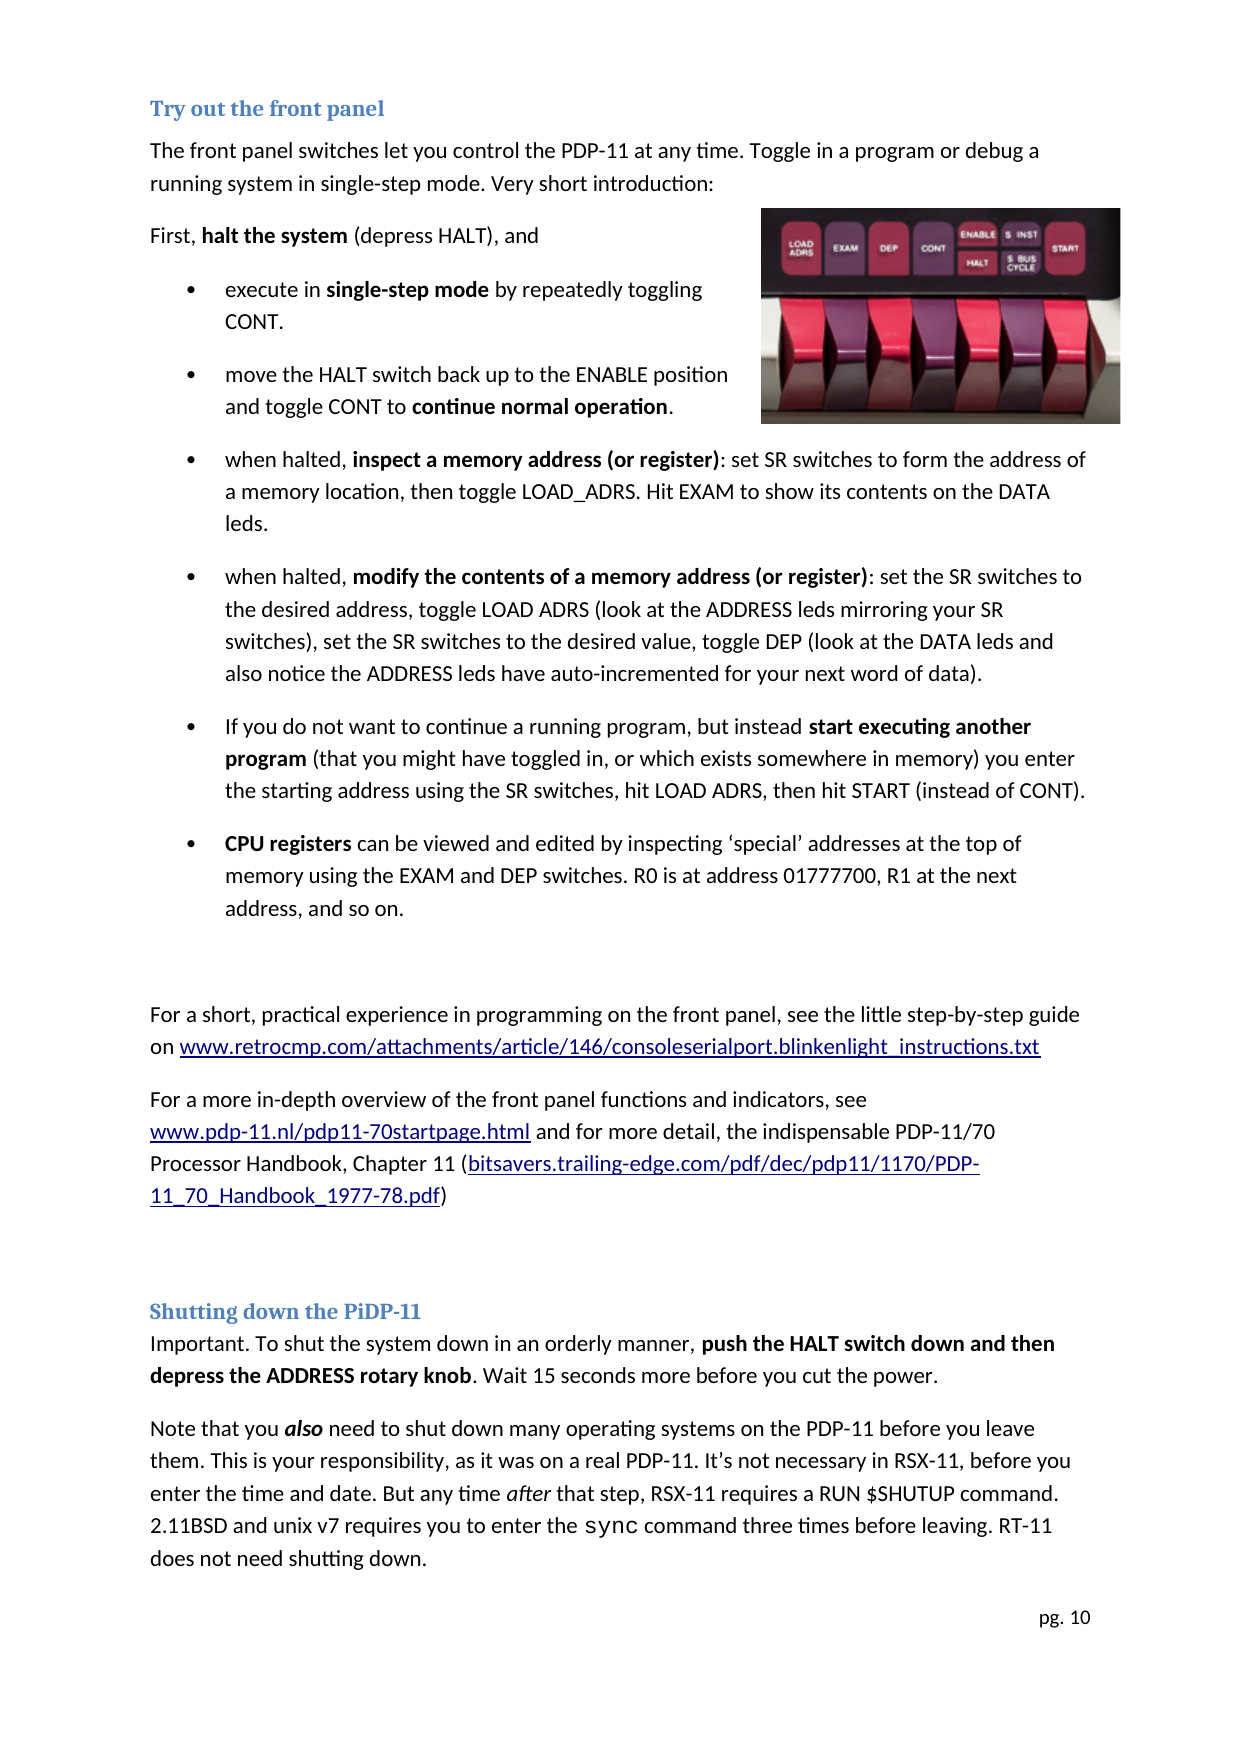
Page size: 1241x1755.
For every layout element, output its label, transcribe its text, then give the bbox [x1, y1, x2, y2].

list move the HALT switch back up to the ENABLE position and toggle CONT to continue normal operation. [187, 360, 761, 420]
text For a short, practical experience in programming on the front panel, see the little step-by-step guide on www.retrocmp.com/attachments/article/146/consoleserialport.blinkenlight_instructions.txt [150, 1000, 1090, 1060]
text First, halt the system (depress HALT), and [150, 222, 761, 250]
list when halted, inspect a memory address (or register): set SR switches to form the address of a memory location, then toggle LOAD_ADRS. Hit EXAM to show its contents on the DATA leds. [187, 445, 1090, 537]
text Note that you also need to shut down many operating systems on the PDP-11 before you leave them. This is your responsibility, as it was on a real PDP-11. It’s not necessary in RSX-11, before you enter the time and date. But any time after that step, RSX-11 requires a RUN $SHUTUP command. 2.11BSD and unix v7 requires you to enter the sync command three times before leaving. RT-11 does not need shutting down. [150, 1414, 1090, 1572]
subtitle Shutting down the PiDP-11 [150, 1299, 1090, 1325]
list when halted, modify the contents of a memory address (or register): set the SR switches to the desired address, toggle LOAD ADRS (look at the ADDRESS leds mirroring your SR switches), set the SR switches to the desired value, toggle DEP (look at the DATA leds and also notice the ADDRESS leds have auto-incremented for your next word of data). [187, 562, 1090, 687]
list CPU registers can be viewed and edited by inspecting ‘special’ addresses at the top of memory using the EXAM and DEP switches. R0 is at address 01777700, R1 at the next address, and so on. [187, 829, 1090, 922]
text The front panel switches let you control the PDP-11 at any time. Toggle in a program or debug a running system in single-step mode. Very short introduction: [150, 136, 1090, 197]
subtitle Try out the front panel [150, 96, 1090, 122]
text Important. To shut the system down in an orderly manner, push the HALT switch down and then depress the ADDRESS rotary knob. Wait 15 seconds more before you cut the power. [150, 1329, 1090, 1389]
text For a more in-depth overview of the front panel functions and indicators, see www.pdp-11.nl/pdp11-70startpage.html and for more detail, the indispensable PDP-11/70 Processor Handbook, Chapter 11 (bitsavers.trailing-edge.com/pdf/dec/pdp11/1170/PDP-11_70_Handbook_1977-78.pdf) [150, 1085, 1090, 1210]
list execute in single-step mode by repeatedly toggling CONT. [187, 275, 761, 335]
list If you do not want to continue a running program, but instead start executing another program (that you might have toggled in, or which exists somewhere in memory) you enter the starting address using the SR switches, hit LOAD ADRS, then hit START (instead of CONT). [187, 712, 1090, 804]
